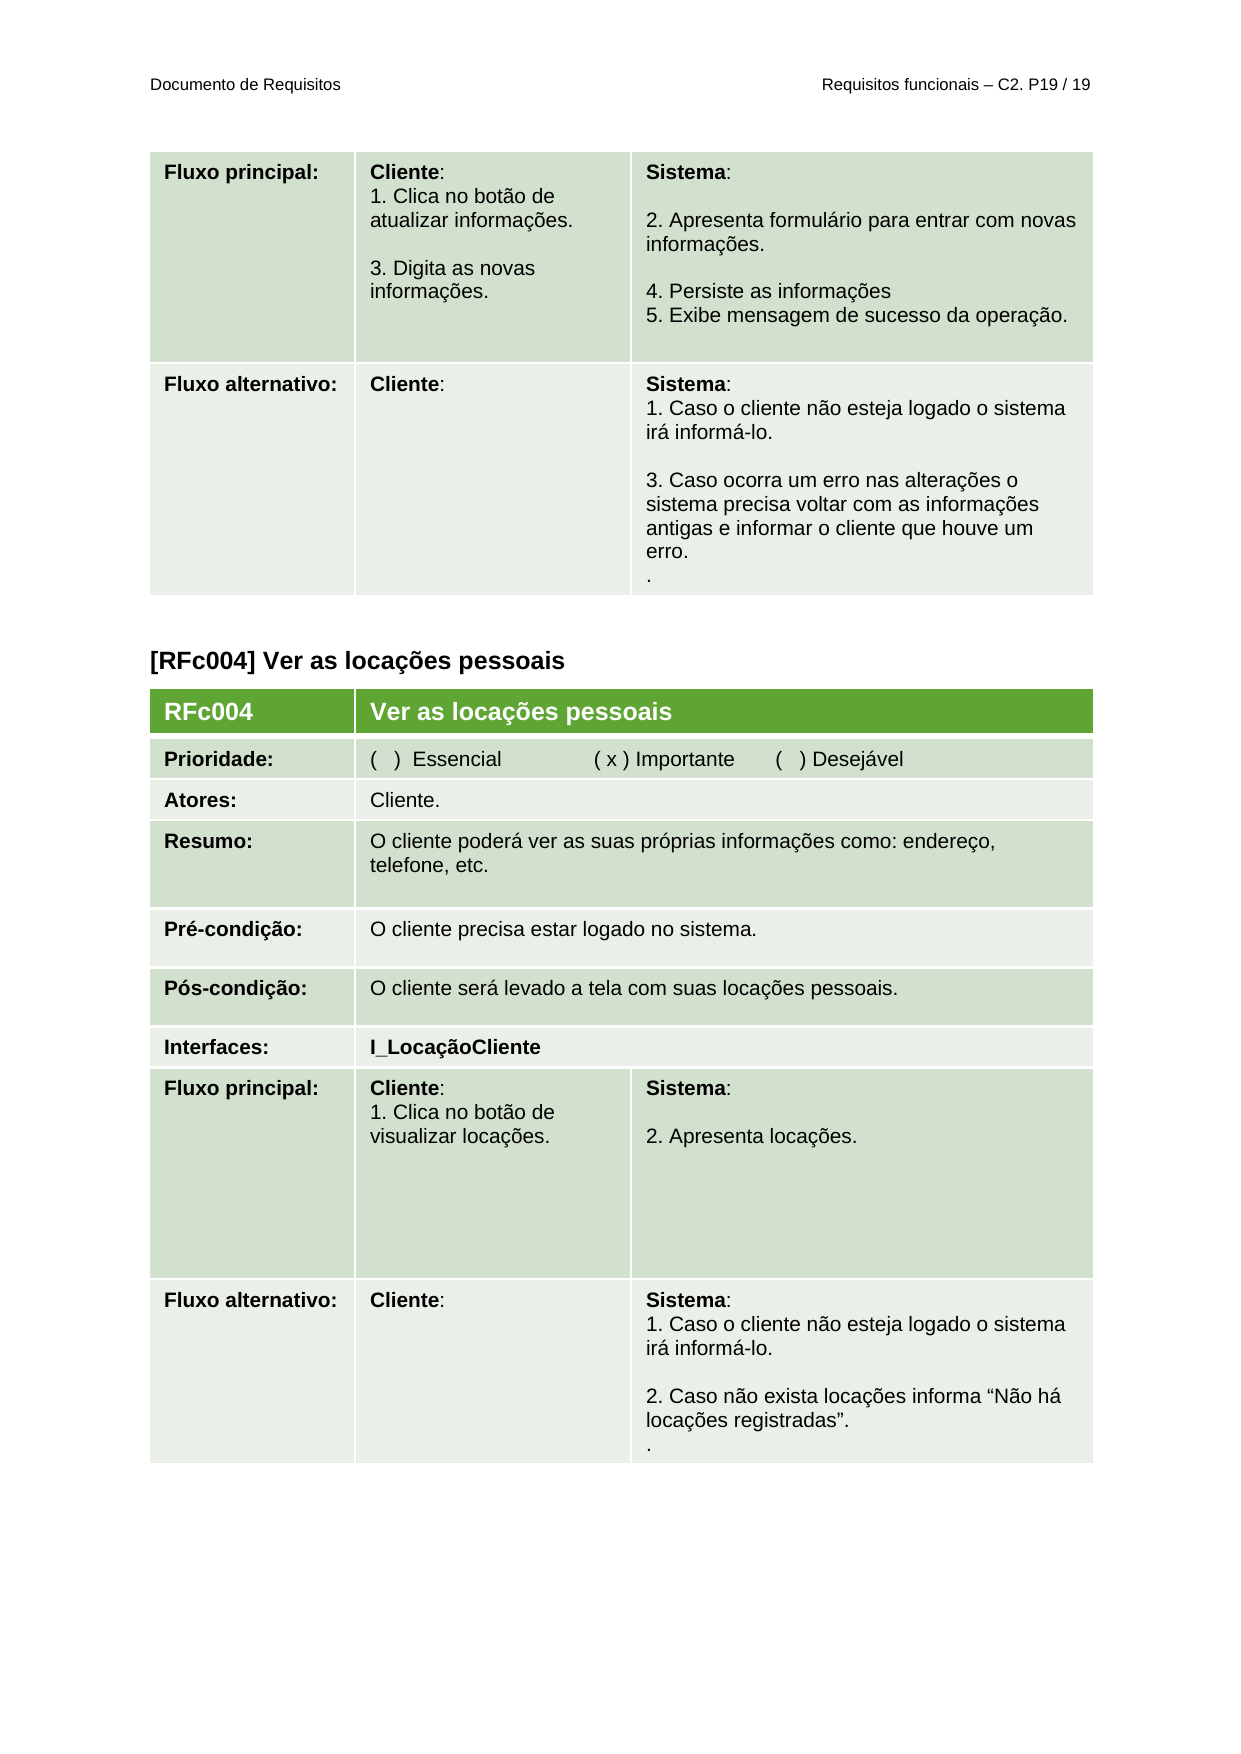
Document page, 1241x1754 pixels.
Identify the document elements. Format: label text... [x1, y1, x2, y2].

table_cell Fluxo alternativo: [150, 364, 354, 595]
table_cell Cliente: [356, 364, 630, 595]
table_cell Interfaces: [150, 1028, 354, 1066]
table_cell Resumo: [150, 821, 354, 907]
table_cell Cliente. [356, 780, 1093, 819]
table_cell Pré-condição: [150, 910, 354, 966]
table_header RFc004 [150, 689, 354, 733]
table_cell Cliente: 1. Clica no botão de atualizar informações. 3. Digita as novas informações. [356, 152, 630, 362]
table_cell Pós-condição: [150, 969, 354, 1025]
table_cell Sistema: 2. Apresenta locações. [632, 1069, 1093, 1278]
table_cell Cliente: [356, 1280, 630, 1463]
table_cell Sistema: 2. Apresenta formulário para entrar com novas informações. 4. Persiste as informações 5. Exibe mensagem de sucesso da operação. [632, 152, 1093, 362]
table_cell O cliente será levado a tela com suas locações pessoais. [356, 969, 1093, 1025]
table_cell Prioridade: [150, 739, 354, 778]
table_cell Sistema: 1. Caso o cliente não esteja logado o sistema irá informá-lo. 3. Caso ocorra um erro nas alterações o sistema precisa voltar com as informações antigas e informar o cliente que houve um erro. . [632, 364, 1093, 595]
table_cell ( ) Essencial ( x ) Importante ( ) Desejável [356, 739, 1093, 778]
table_header Ver as locações pessoais [356, 689, 1093, 733]
table_cell O cliente precisa estar logado no sistema. [356, 910, 1093, 966]
table_cell Atores: [150, 780, 354, 819]
table_cell Sistema: 1. Caso o cliente não esteja logado o sistema irá informá-lo. 2. Caso não exista locações informa “Não há locações registradas”. . [632, 1280, 1093, 1463]
table_cell I_LocaçãoCliente [356, 1028, 1093, 1066]
table_cell Fluxo principal: [150, 1069, 354, 1278]
table_cell Fluxo alternativo: [150, 1280, 354, 1463]
text [RFc004] Ver as locações pessoais [150, 646, 1090, 674]
table_cell O cliente poderá ver as suas próprias informações como: endereço, telefone, etc. [356, 821, 1093, 907]
table_cell Cliente: 1. Clica no botão de visualizar locações. [356, 1069, 630, 1278]
table_cell Fluxo principal: [150, 152, 354, 362]
